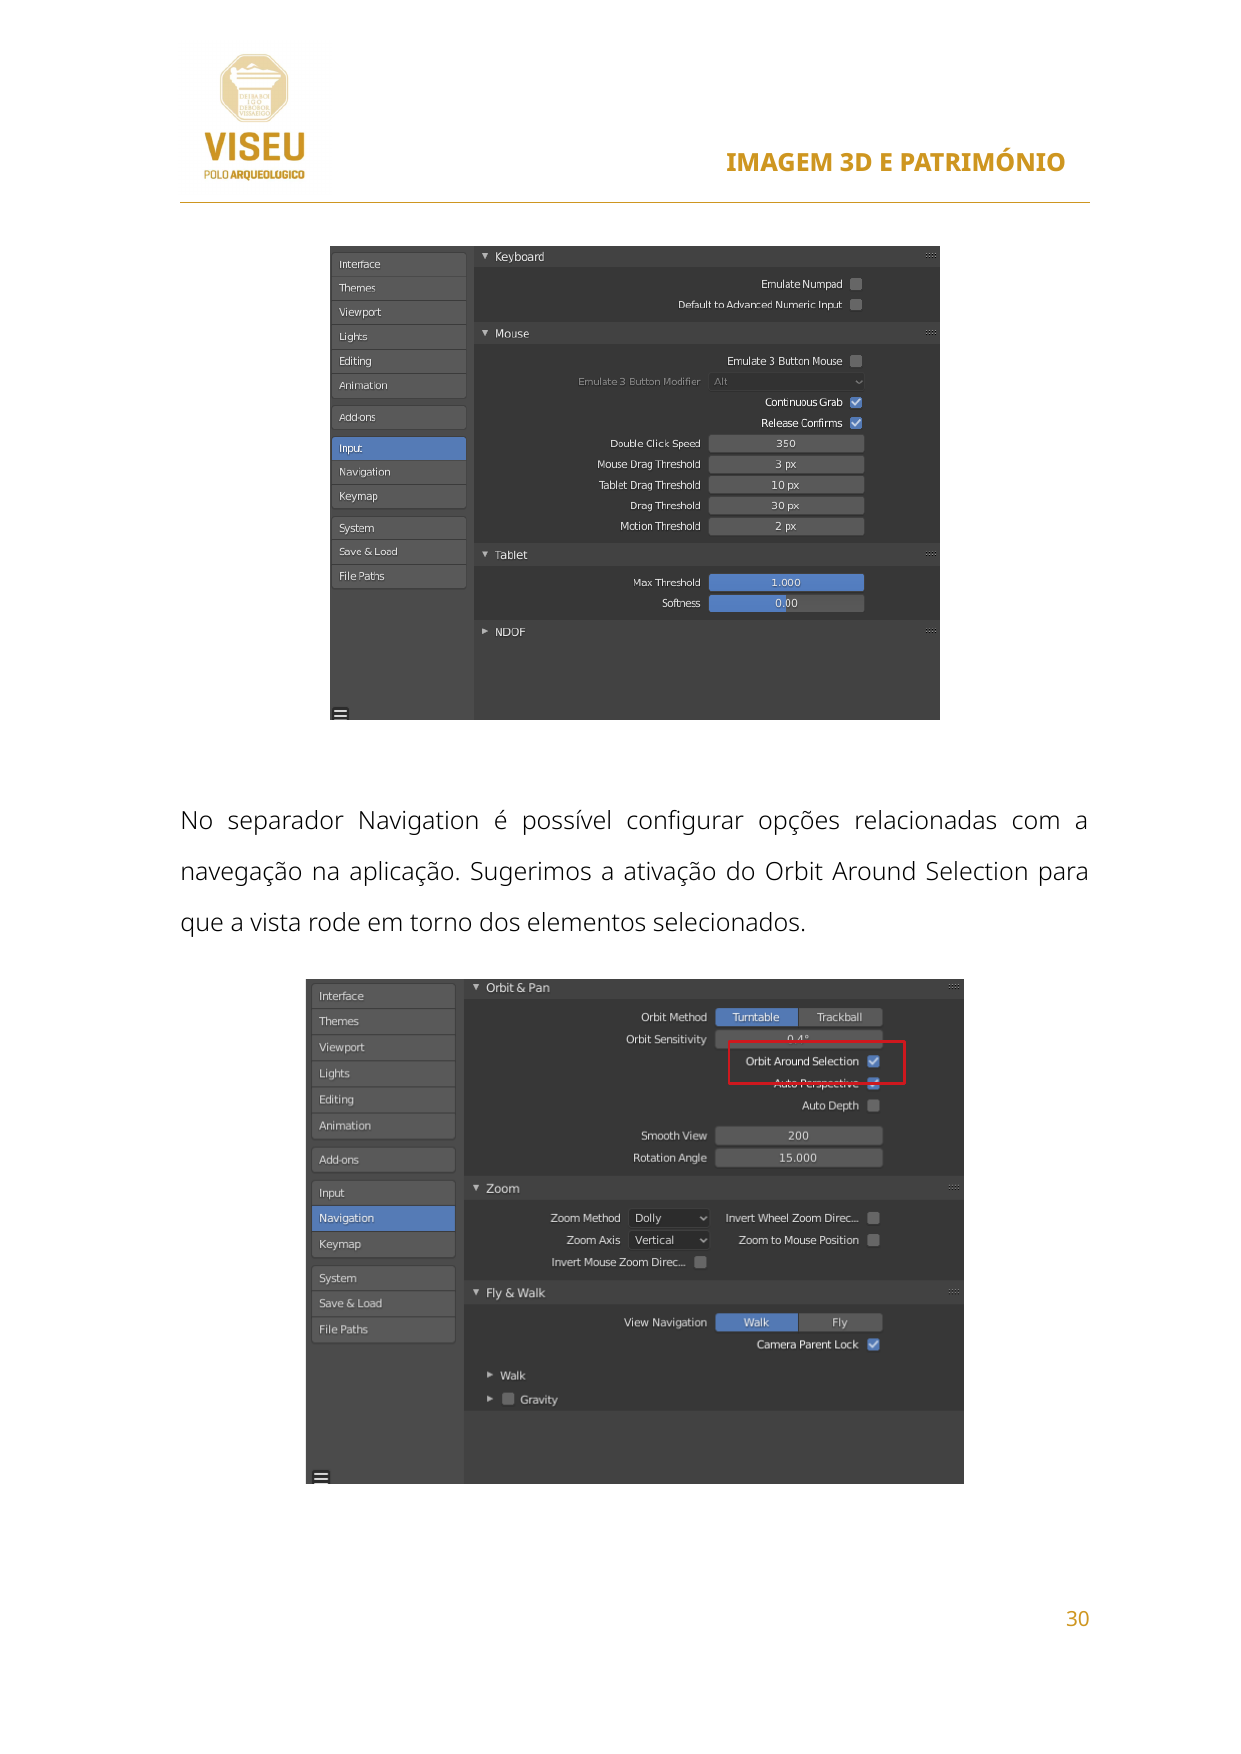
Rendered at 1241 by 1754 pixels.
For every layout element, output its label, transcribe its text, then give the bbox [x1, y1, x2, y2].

picture [330, 246, 940, 720]
text No separador Navigation é possível configurar opções relacionadas com a navegação na aplicação. Sugerimos a ativação do Orbit Around Selection para que a vista rode em torno dos elementos selecionados. [180, 802, 1090, 938]
picture [305, 979, 964, 1484]
